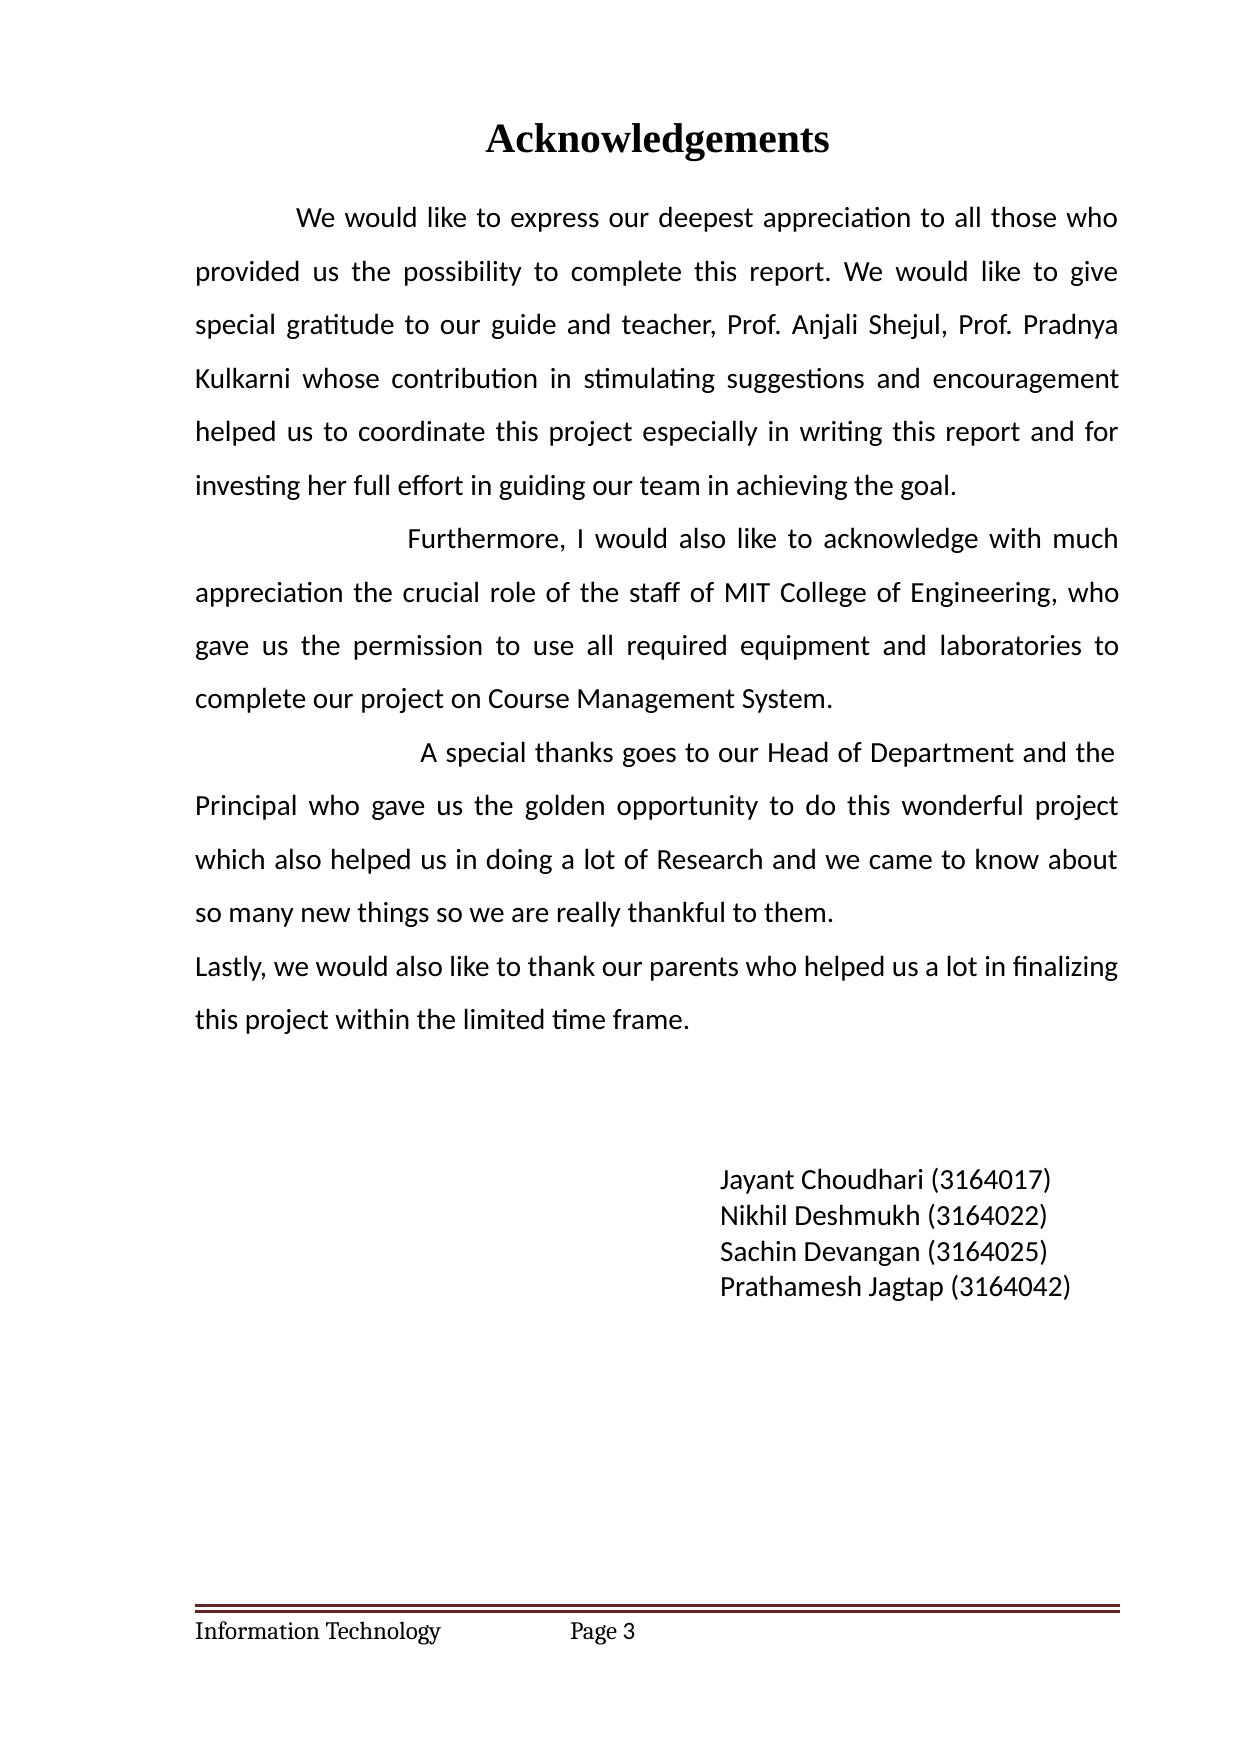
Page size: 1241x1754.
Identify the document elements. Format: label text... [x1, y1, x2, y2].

text We would like to express our deepest appreciation to all those who provided us the possibility to complete this report. We would like to give special gratitude to our guide and teacher, Prof. Anjali Shejul, Prof. Pradnya Kulkarni whose contribution in stimulating suggestions and encouragement helped us to coordinate this project especially in writing this report and for investing her full effort in guiding our team in achieving the goal. [195, 199, 1120, 502]
text Lastly, we would also like to thank our parents who helped us a lot in finalizing this project within the limited time frame. [195, 948, 1120, 1037]
text Sachin Devangan (3164025) [195, 1233, 1120, 1268]
text Prathamesh Jagtap (3164042) [195, 1268, 1120, 1304]
text Acknowledgements [195, 113, 1120, 161]
text Jayant Choudhari (3164017) [195, 1161, 1120, 1197]
text A special thanks goes to our Head of Department and the Principal who gave us the golden opportunity to do this wonderful project which also helped us in doing a lot of Research and we came to know about so many new things so we are really thankful to them. [195, 734, 1120, 930]
text Furthermore, I would also like to acknowledge with much appreciation the crucial role of the staff of MIT College of Engineering, who gave us the permission to use all required equipment and laboratories to complete our project on Course Management System. [195, 520, 1120, 716]
text Nikhil Deshmukh (3164022) [195, 1197, 1120, 1233]
